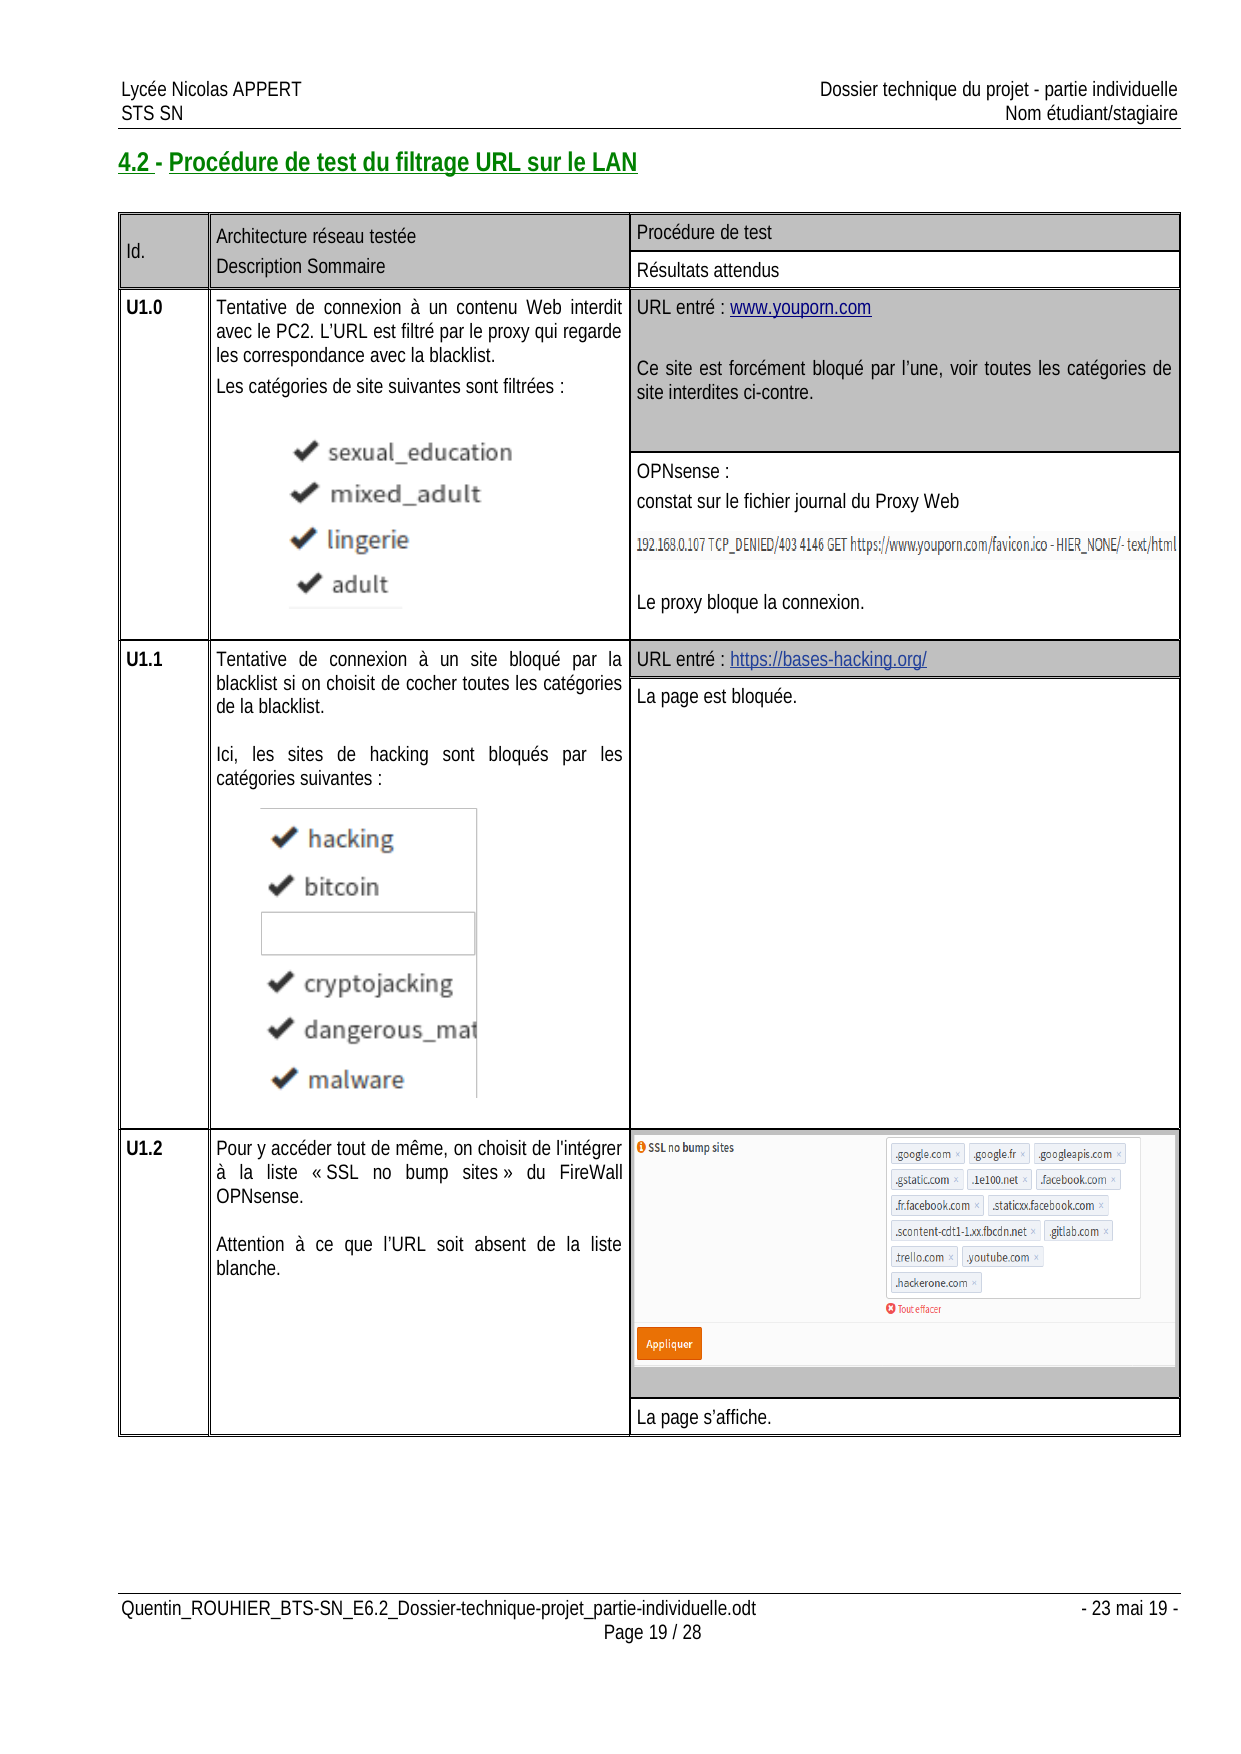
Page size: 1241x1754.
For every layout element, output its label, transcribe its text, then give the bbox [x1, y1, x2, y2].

table_cell U1.2 [121, 1130, 208, 1434]
table_cell U1.1 [121, 641, 208, 1128]
table_cell Tentative de connexion à un site bloqué par la blacklist si on choisit de cocher toutes les catégories de la blacklist. Ici, les sites de hacking sont bloqués par les catégories suivantes : [211, 641, 629, 1128]
table_cell Résultats attendus [631, 252, 1179, 287]
table_header Procédure de test [631, 215, 1179, 250]
table_cell OPNsense : constat sur le fichier journal du Proxy Web Le proxy bloque la connexion. [631, 453, 1179, 639]
table_header Architecture réseau testée Description Sommaire [211, 215, 629, 287]
table_cell Pour y accéder tout de même, on choisit de l'intégrer à la liste « SSL no bump sites » du FireWall OPNsense. Attention à ce que l’URL soit absent de la liste blanche. [211, 1130, 629, 1434]
table_cell Tentative de connexion à un contenu Web interdit avec le PC2. L’URL est filtré par le proxy qui regarde les correspondance avec la blacklist. Les catégories de site suivantes sont filtrées : [211, 290, 629, 563]
table_cell La page s’affiche. [631, 1399, 1179, 1434]
table_header URL entré : www.youporn.com Ce site est forcément bloqué par l’une, voir toutes les catégories de site interdites ci-contre. [631, 290, 1179, 451]
picture [634, 1135, 1175, 1367]
table_cell La page est bloquée. [631, 679, 1179, 1128]
picture [636, 531, 1178, 560]
table_cell U1.0 [121, 290, 208, 639]
picture [288, 427, 519, 609]
table_header URL entré : https://bases-hacking.org/ [631, 641, 1179, 676]
subtitle 4.2 - Procédure de test du filtrage URL sur le LAN [118, 145, 1181, 176]
table_header Id. [121, 215, 208, 287]
table_header [631, 1130, 1179, 1397]
picture [260, 807, 479, 1098]
table_cell [211, 564, 629, 639]
